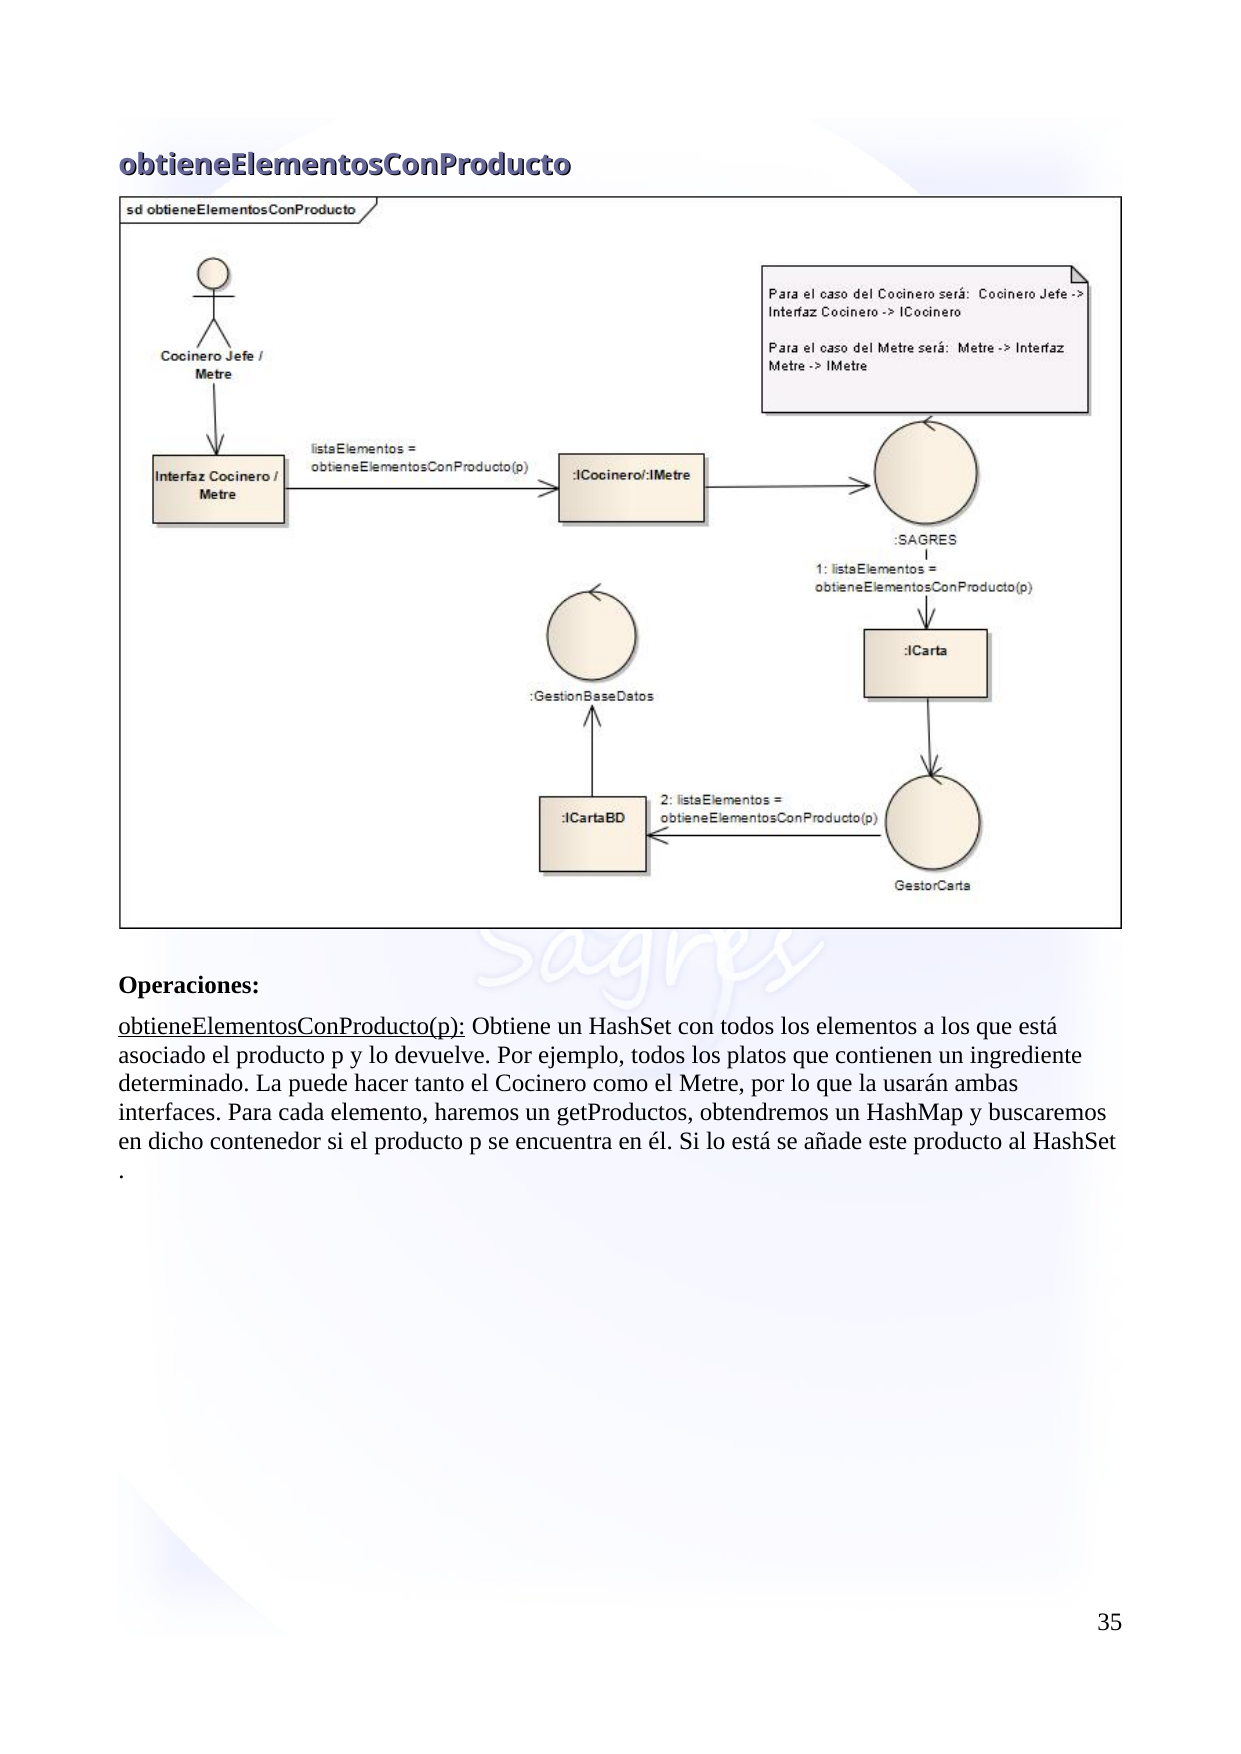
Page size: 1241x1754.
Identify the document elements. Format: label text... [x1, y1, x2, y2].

picture [118, 1183, 1122, 1636]
subtitle obtieneElementosConProducto [118, 143, 1122, 183]
text Operaciones: [118, 970, 1122, 998]
picture [118, 118, 1122, 143]
picture [118, 183, 1122, 970]
text obtieneElementosConProducto(p): Obtiene un HashSet con todos los elementos a los que está asociado el producto p y lo devuelve. Por ejemplo, todos los platos que contienen un ingrediente determinado. La puede hacer tanto el Cocinero como el Metre, por lo que la usarán ambas interfaces. Para cada elemento, haremos un getProductos, obtendremos un HashMap y buscaremos en dicho contenedor si el producto p se encuentra en él. Si lo está se añade este producto al HashSet . [118, 1011, 1122, 1183]
picture [118, 998, 1122, 1011]
